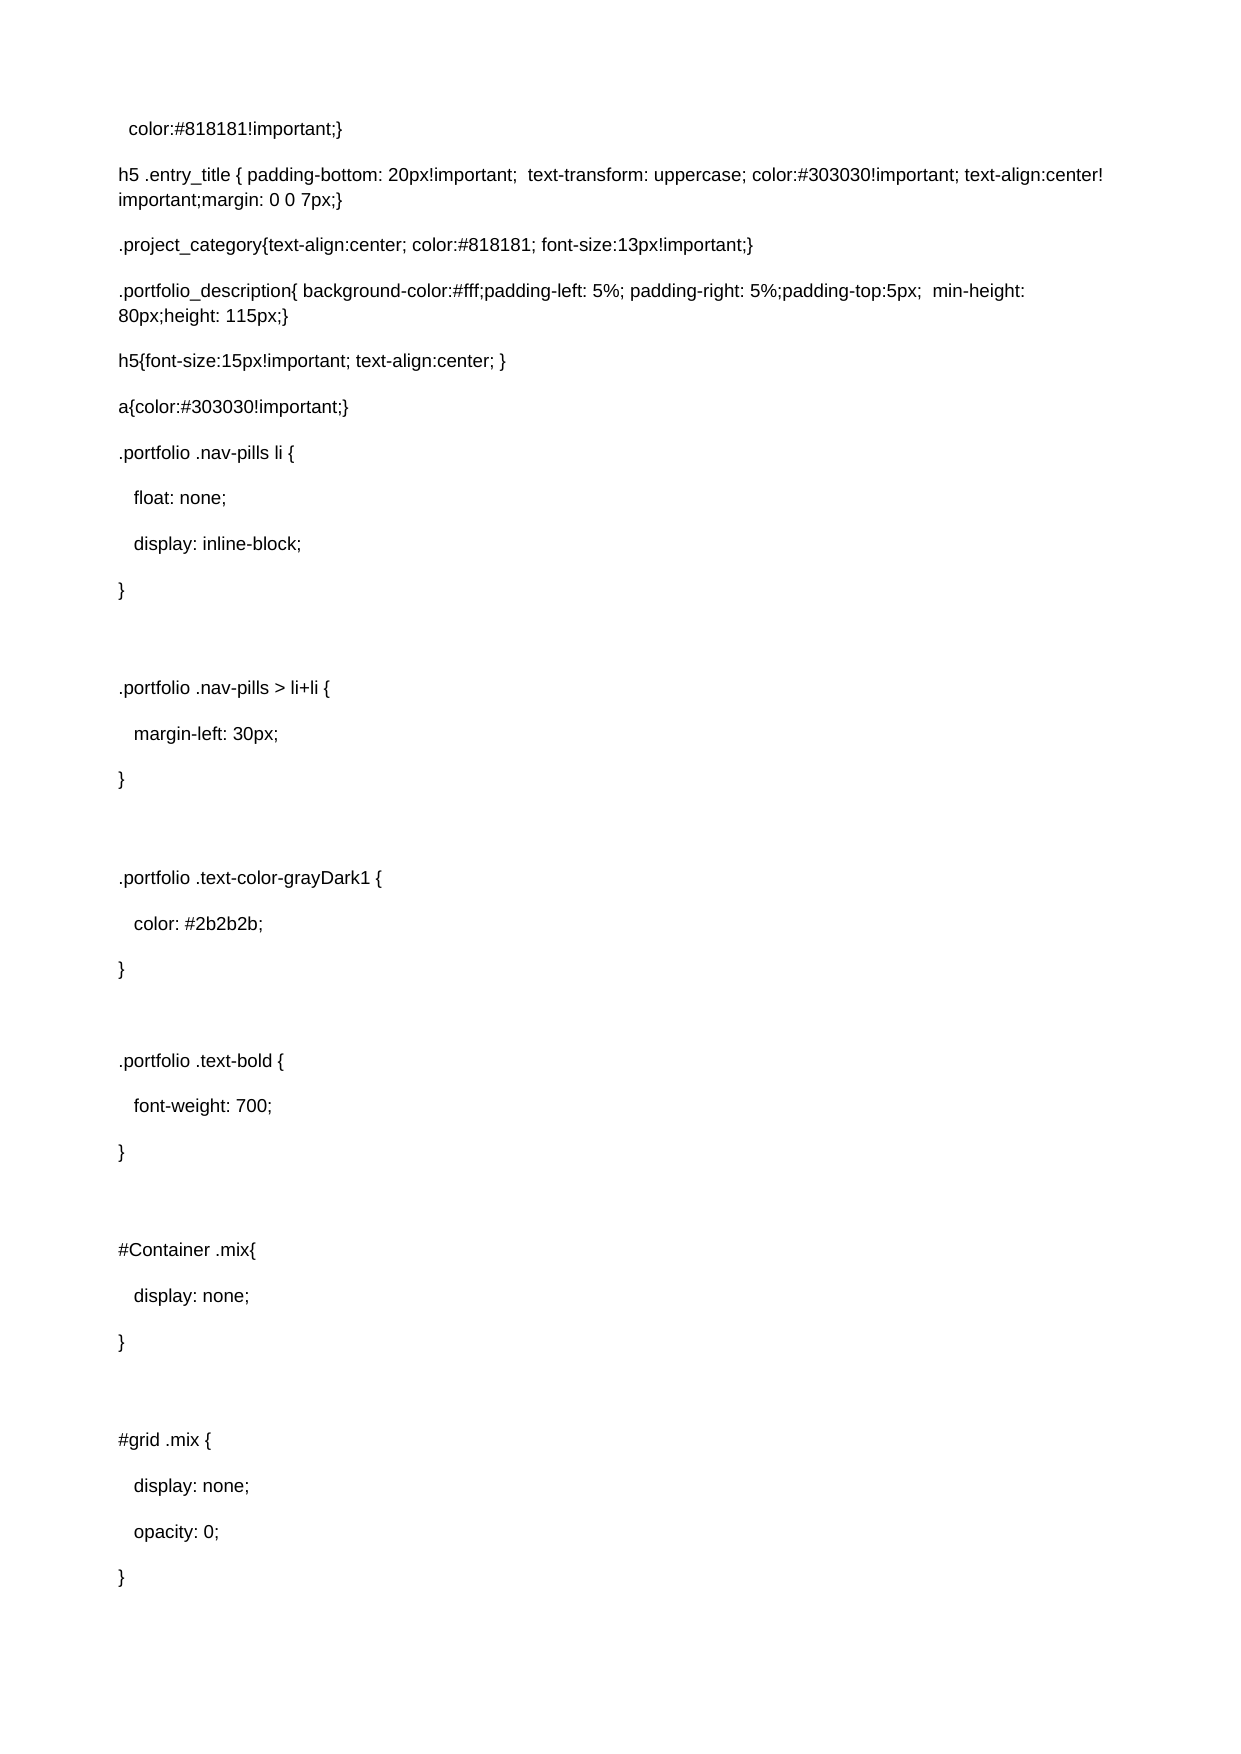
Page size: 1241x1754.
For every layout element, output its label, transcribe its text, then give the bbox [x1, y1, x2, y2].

text margin-left: 30px; [118, 723, 1122, 744]
text display: inline-block; [118, 533, 1122, 554]
text } [118, 958, 1122, 980]
text } [118, 768, 1122, 790]
text } [118, 1566, 1122, 1588]
text color: #2b2b2b; [118, 912, 1122, 934]
text display: none; [118, 1285, 1122, 1306]
text .portfolio .text-bold { [118, 1049, 1122, 1071]
text } [118, 1331, 1122, 1352]
text .portfolio_description{ background-color:#fff;padding-left: 5%; padding-right: 5%;padding-top:5px; min-height: 80px;height: 115px;} [118, 280, 1122, 326]
text opacity: 0; [118, 1520, 1122, 1542]
text h5 .entry_title { padding-bottom: 20px!important; text-transform: uppercase; color:#303030!important; text-align:center!important;margin: 0 0 7px;} [118, 164, 1122, 210]
text font-weight: 700; [118, 1095, 1122, 1117]
text #grid .mix { [118, 1429, 1122, 1451]
text a{color:#303030!important;} [118, 396, 1122, 417]
text .portfolio .nav-pills > li+li { [118, 677, 1122, 698]
text display: none; [118, 1475, 1122, 1496]
text float: none; [118, 487, 1122, 509]
text } [118, 578, 1122, 600]
text #Container .mix{ [118, 1239, 1122, 1261]
text .portfolio .text-color-grayDark1 { [118, 867, 1122, 888]
text color:#818181!important;} [118, 118, 1122, 140]
text .project_category{text-align:center; color:#818181; font-size:13px!important;} [118, 234, 1122, 256]
text .portfolio .nav-pills li { [118, 441, 1122, 463]
text } [118, 1141, 1122, 1162]
text h5{font-size:15px!important; text-align:center; } [118, 350, 1122, 372]
